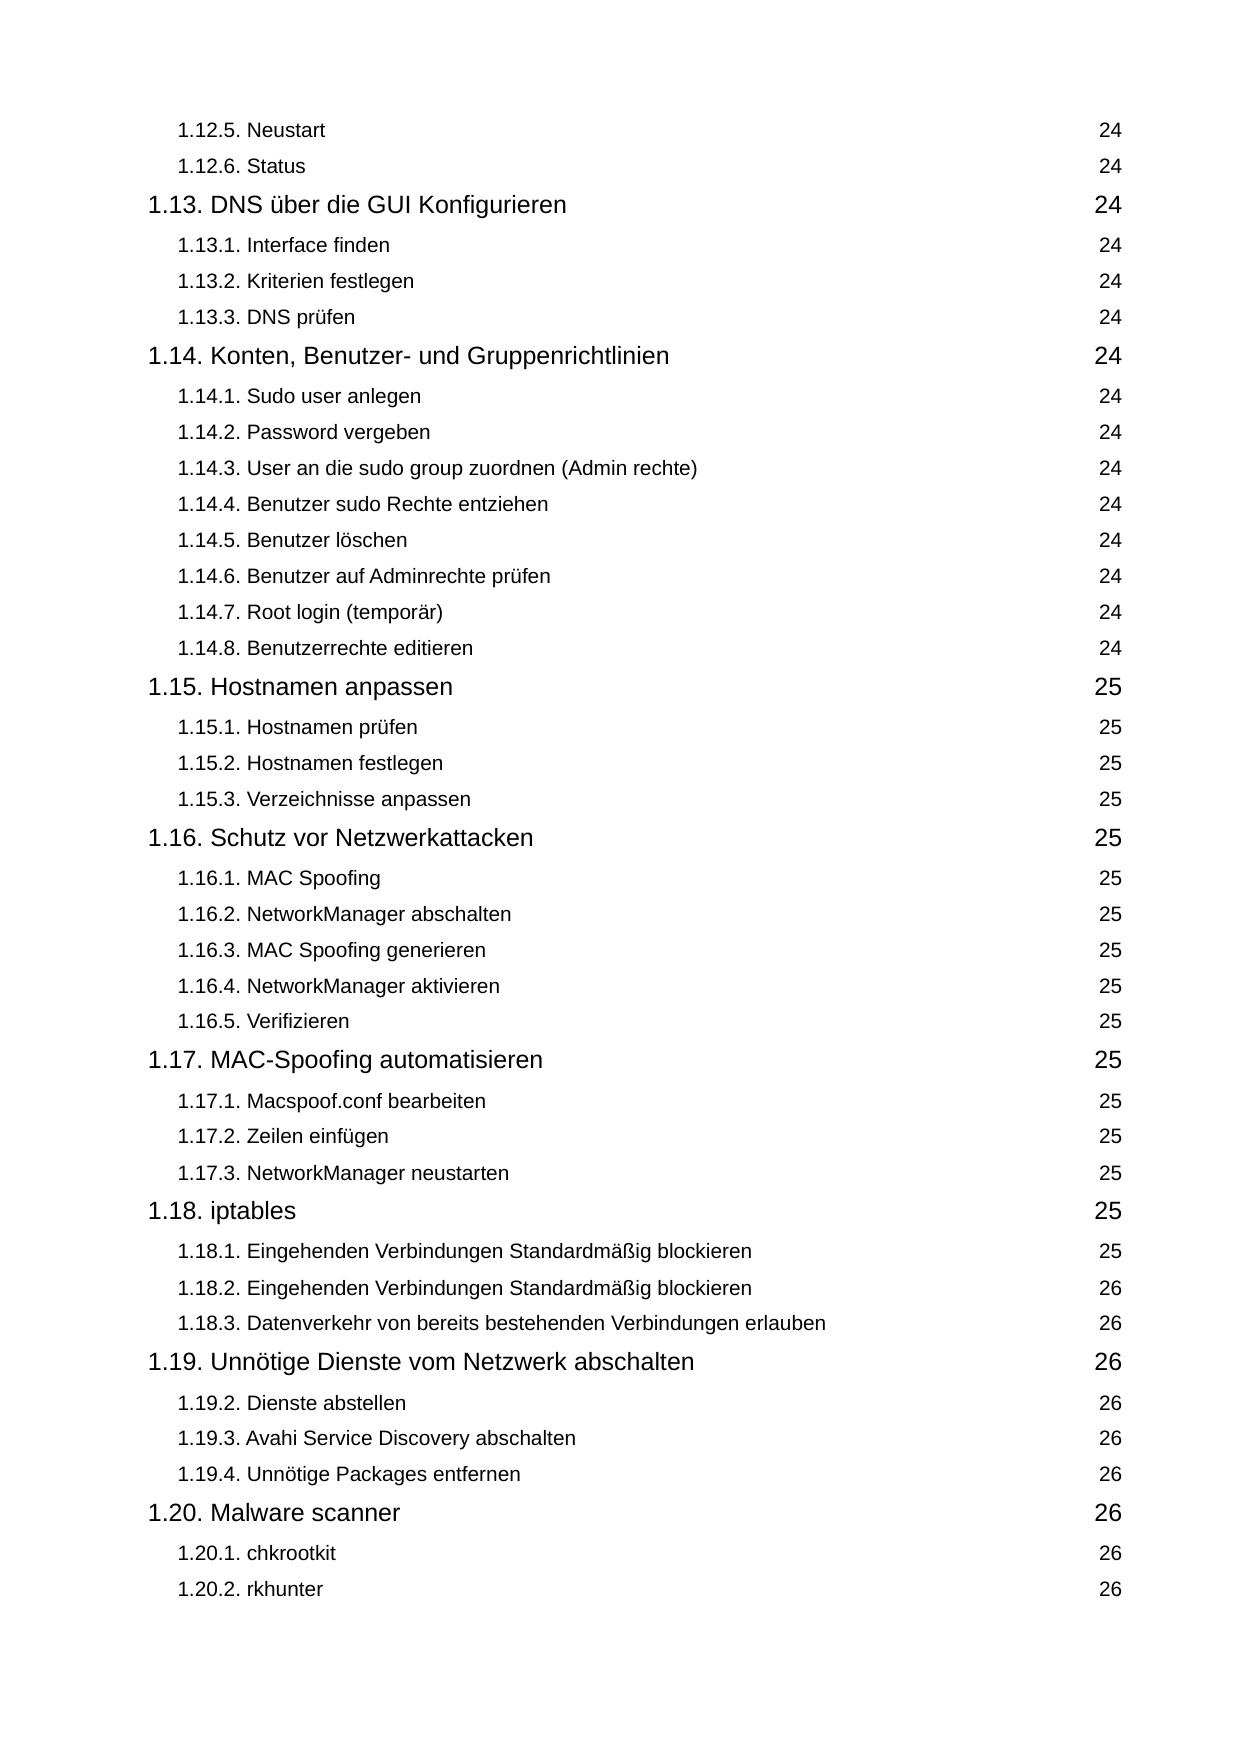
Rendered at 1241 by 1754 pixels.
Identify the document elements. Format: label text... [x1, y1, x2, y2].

text 1.19.2. Dienste abstellen 26 [177, 1390, 1122, 1414]
text 1.15.2. Hostnamen festlegen 25 [177, 751, 1122, 774]
text 1.16.2. NetworkManager abschalten 25 [177, 902, 1122, 926]
text 1.16.1. MAC Spoofing 25 [177, 866, 1122, 889]
text 1.14.2. Password vergeben 24 [177, 420, 1122, 444]
text 1.15. Hostnamen anpassen 25 [148, 672, 1122, 700]
text 1.15.1. Hostnamen prüfen 25 [177, 715, 1122, 739]
text 1.14.6. Benutzer auf Adminrechte prüfen 24 [177, 564, 1122, 588]
text 1.17.3. NetworkManager neustarten 25 [177, 1160, 1122, 1184]
text 1.14.4. Benutzer sudo Rechte entziehen 24 [177, 492, 1122, 516]
text 1.17.2. Zeilen einfügen 25 [177, 1124, 1122, 1148]
text 1.16.4. NetworkManager aktivieren 25 [177, 973, 1122, 997]
text 1.20.1. chkrootkit 26 [177, 1541, 1122, 1565]
text 1.13.3. DNS prüfen 24 [177, 305, 1122, 329]
text 1.14.3. User an die sudo group zuordnen (Admin rechte) 24 [177, 456, 1122, 480]
text 1.16. Schutz vor Netzwerkattacken 25 [148, 822, 1122, 851]
text 1.17. MAC-Spoofing automatisieren 25 [148, 1045, 1122, 1074]
text 1.19.3. Avahi Service Discovery abschalten 26 [177, 1426, 1122, 1450]
text 1.14.1. Sudo user anlegen 24 [177, 384, 1122, 408]
text 1.18.1. Eingehenden Verbindungen Standardmäßig blockieren 25 [177, 1239, 1122, 1263]
text 1.12.5. Neustart 24 [177, 118, 1122, 142]
text 1.14. Konten, Benutzer- und Gruppenrichtlinien 24 [148, 341, 1122, 370]
text 1.20. Malware scanner 26 [148, 1498, 1122, 1527]
text 1.14.8. Benutzerrechte editieren 24 [177, 636, 1122, 659]
text 1.17.1. Macspoof.conf bearbeiten 25 [177, 1088, 1122, 1112]
text 1.20.2. rkhunter 26 [177, 1577, 1122, 1601]
text 1.15.3. Verzeichnisse anpassen 25 [177, 787, 1122, 811]
text 1.19.4. Unnötige Packages entfernen 26 [177, 1462, 1122, 1486]
text 1.18.3. Datenverkehr von bereits bestehenden Verbindungen erlauben 26 [177, 1311, 1122, 1335]
text 1.12.6. Status 24 [177, 154, 1122, 178]
text 1.16.5. Verifizieren 25 [177, 1009, 1122, 1033]
text 1.14.7. Root login (temporär) 24 [177, 600, 1122, 624]
text 1.18. iptables 25 [148, 1196, 1122, 1225]
text 1.14.5. Benutzer löschen 24 [177, 528, 1122, 552]
text 1.13.2. Kriterien festlegen 24 [177, 269, 1122, 293]
text 1.16.3. MAC Spoofing generieren 25 [177, 937, 1122, 961]
text 1.18.2. Eingehenden Verbindungen Standardmäßig blockieren 26 [177, 1275, 1122, 1299]
text 1.19. Unnötige Dienste vom Netzwerk abschalten 26 [148, 1347, 1122, 1376]
text 1.13. DNS über die GUI Konfigurieren 24 [148, 190, 1122, 219]
text 1.13.1. Interface finden 24 [177, 233, 1122, 257]
